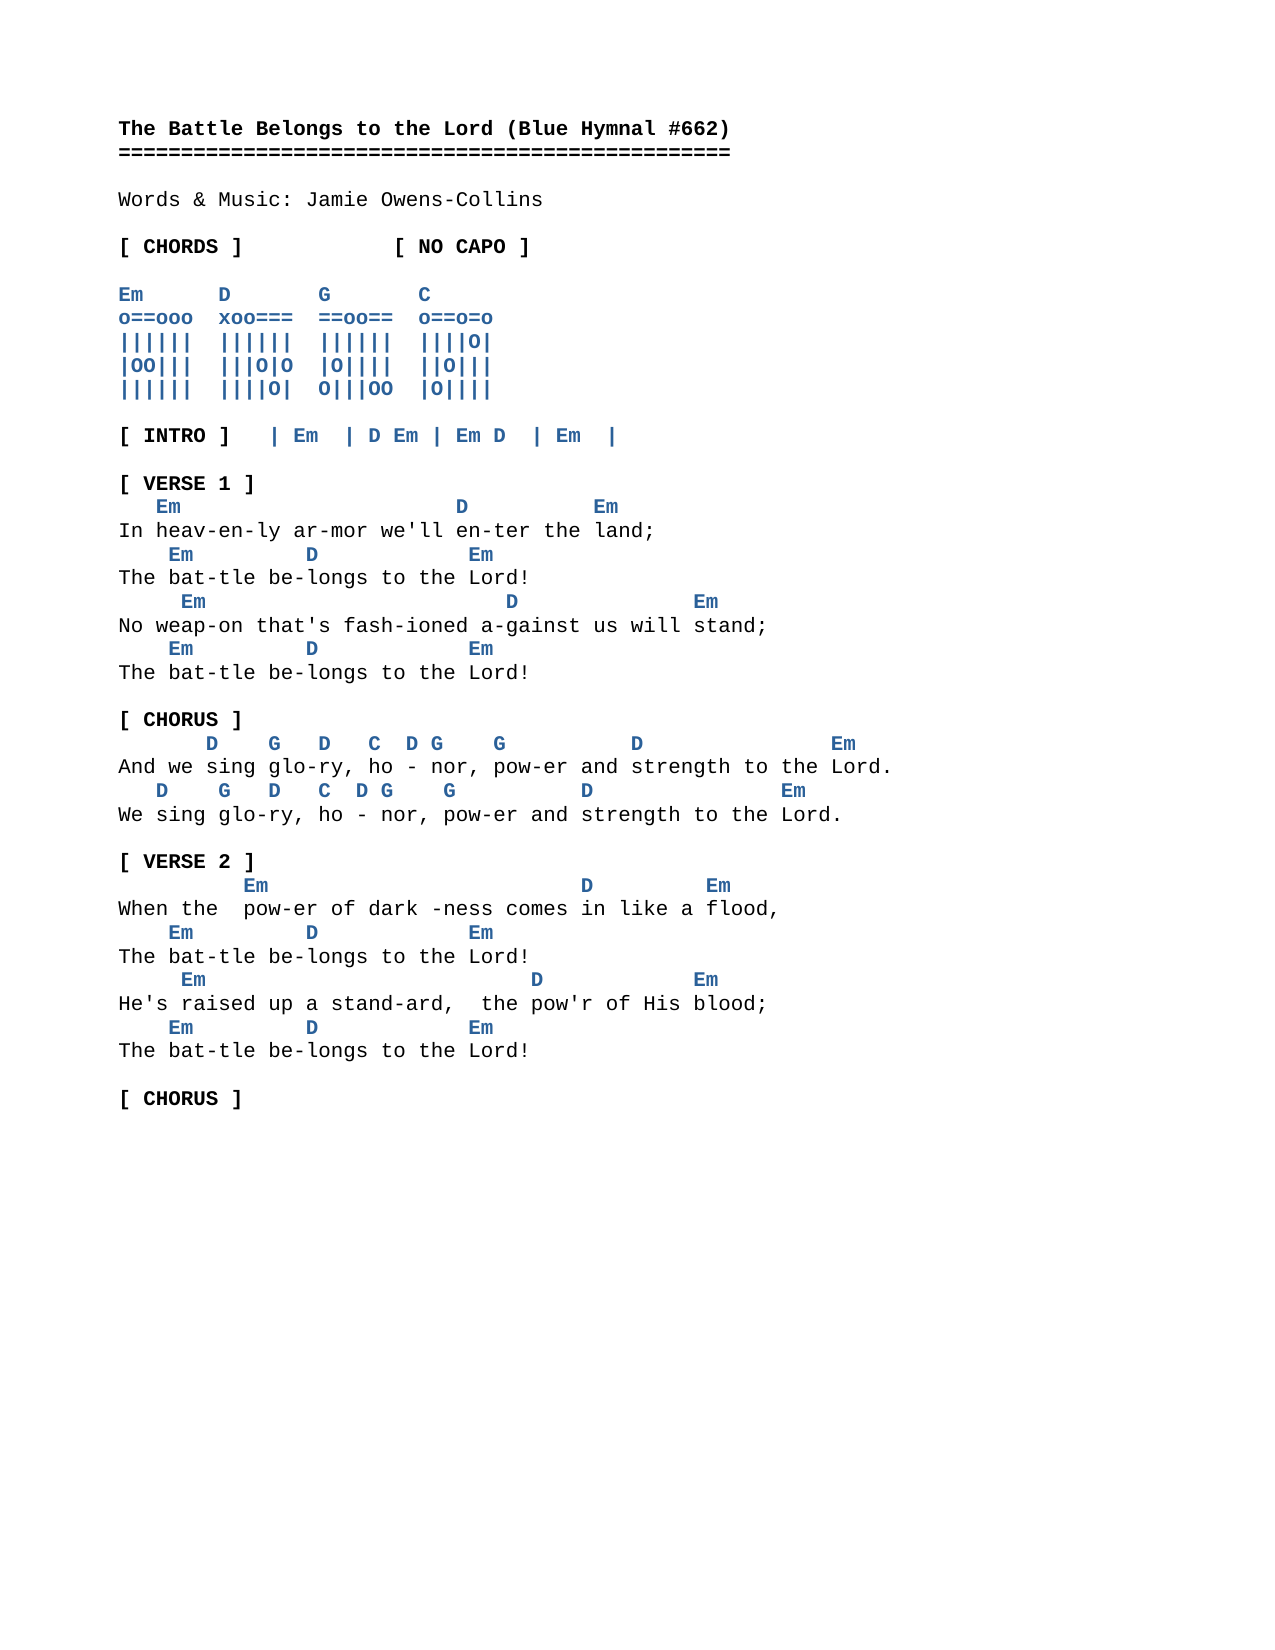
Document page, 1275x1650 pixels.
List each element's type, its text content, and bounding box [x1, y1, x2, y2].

text |||||| |||||| |||||| ||||O| [118, 331, 1157, 354]
text Em D Em [118, 875, 1157, 898]
text Em D Em [118, 638, 1157, 662]
text In heav-en-ly ar-mor we'll en-ter the land; [118, 520, 1157, 544]
text And we sing glo-ry, ho - nor, pow-er and strength to the Lord. [118, 757, 1157, 780]
text ================================================= [118, 142, 1157, 165]
text He's raised up a stand-ard, the pow'r of His blood; [118, 993, 1157, 1017]
text The bat-tle be-longs to the Lord! [118, 946, 1157, 969]
text |||||| ||||O| O|||OO |O|||| [118, 378, 1157, 402]
text D G D C D G G D Em [118, 733, 1157, 757]
text The bat-tle be-longs to the Lord! [118, 1040, 1157, 1064]
text [ INTRO ] | Em | D Em | Em D | Em | [118, 426, 1157, 449]
text o==ooo xoo=== ==oo== o==o=o [118, 307, 1157, 331]
text We sing glo-ry, ho - nor, pow-er and strength to the Lord. [118, 804, 1157, 827]
text Em D Em [118, 969, 1157, 993]
text When the pow-er of dark -ness comes in like a flood, [118, 898, 1157, 922]
text Em D Em [118, 591, 1157, 615]
text No weap-on that's fash-ioned a-gainst us will stand; [118, 615, 1157, 638]
text [ CHORDS ] [ NO CAPO ] [118, 236, 1157, 260]
text Em D G C [118, 284, 1157, 307]
text Em D Em [118, 544, 1157, 567]
text The bat-tle be-longs to the Lord! [118, 662, 1157, 686]
text |OO||| |||O|O |O|||| ||O||| [118, 354, 1157, 378]
text [ CHORUS ] [118, 709, 1157, 733]
text [ VERSE 1 ] [118, 473, 1157, 496]
text [ VERSE 2 ] [118, 851, 1157, 875]
text The Battle Belongs to the Lord (Blue Hymnal #662) [118, 118, 1157, 142]
text Em D Em [118, 1017, 1157, 1040]
text Em D Em [118, 922, 1157, 946]
text D G D C D G G D Em [118, 780, 1157, 804]
text The bat-tle be-longs to the Lord! [118, 567, 1157, 591]
text Em D Em [118, 496, 1157, 520]
text Words & Music: Jamie Owens-Collins [118, 189, 1157, 213]
text [ CHORUS ] [118, 1088, 1157, 1111]
